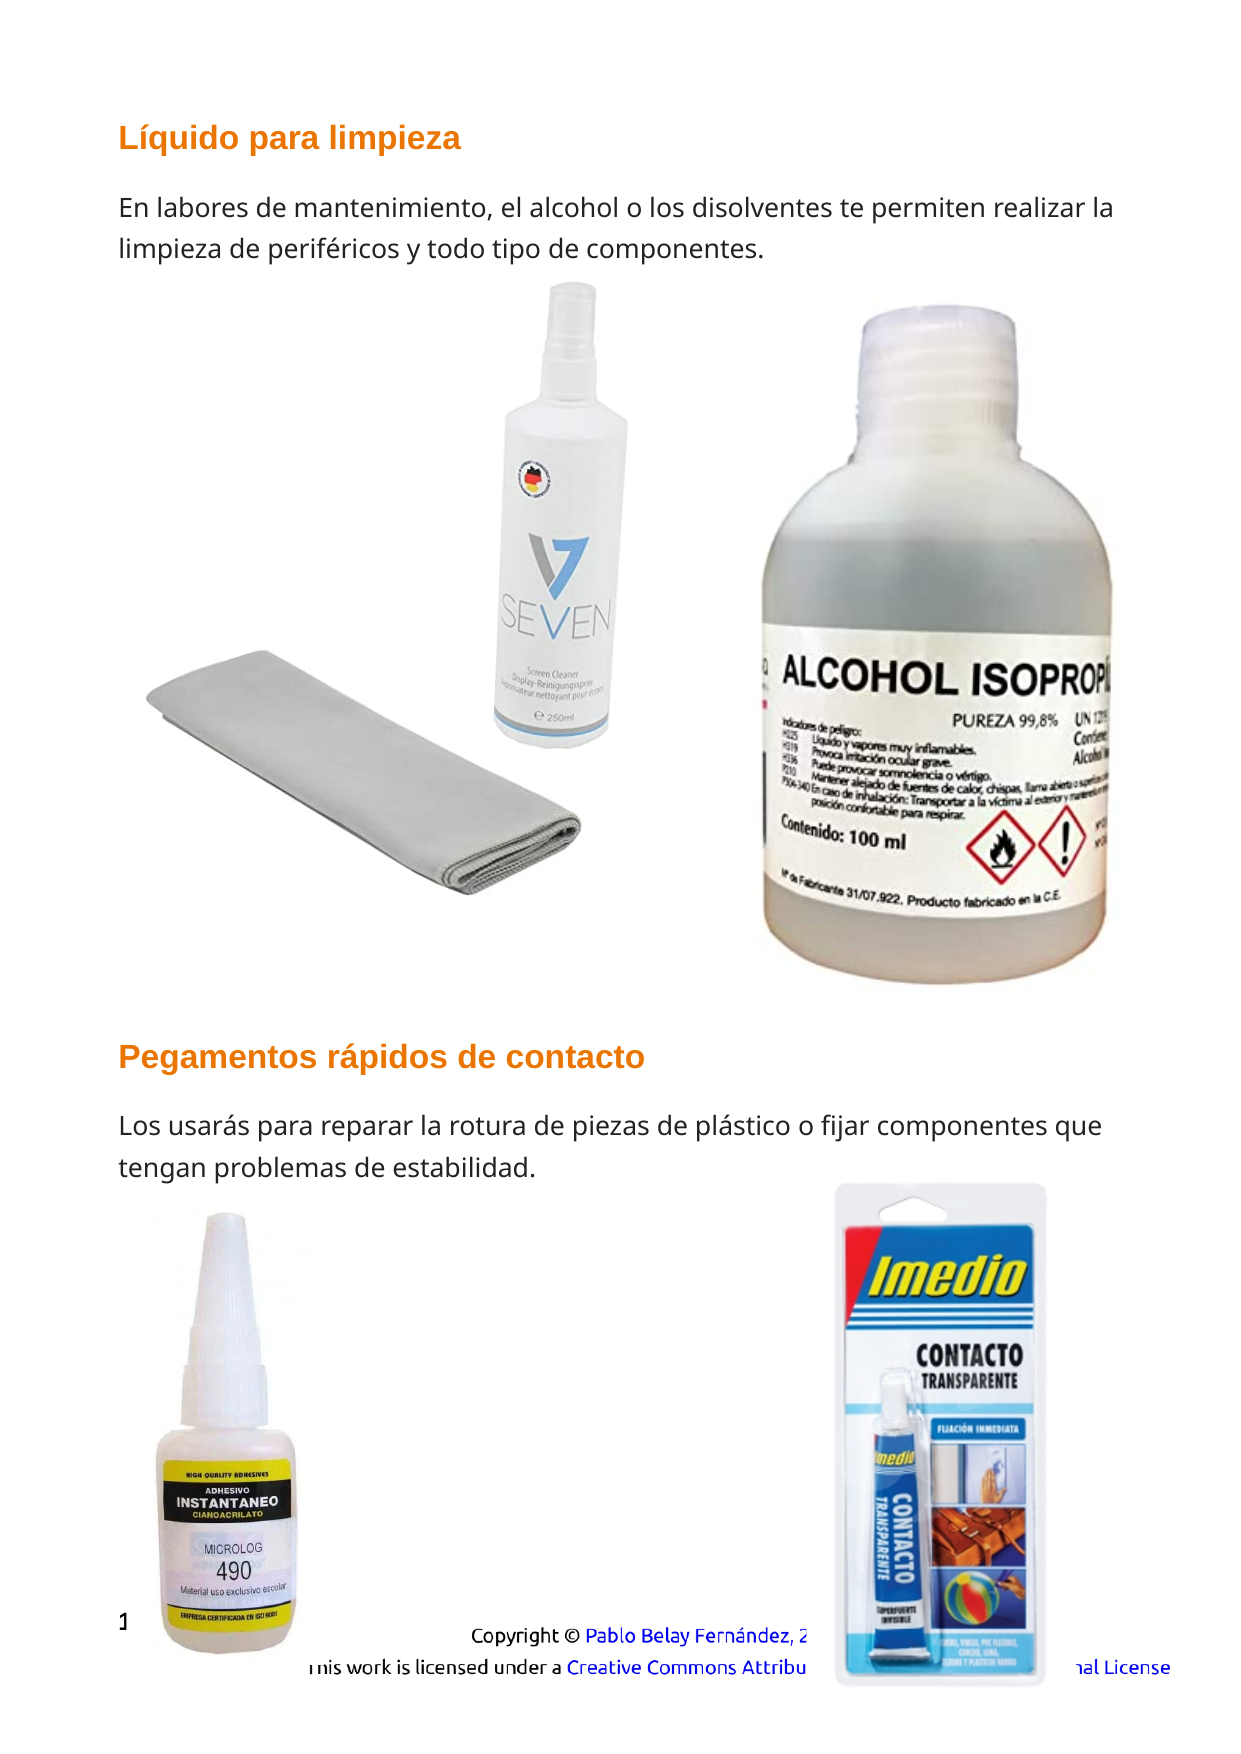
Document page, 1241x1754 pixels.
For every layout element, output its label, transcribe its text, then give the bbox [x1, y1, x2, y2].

picture [754, 298, 1122, 994]
subtitle Pegamentos rápidos de contacto [118, 1037, 1122, 1076]
picture [145, 281, 629, 896]
picture [126, 1160, 1205, 1716]
text Los usarás para reparar la rotura de piezas de plástico o fijar componentes que tengan problemas de estabilidad. [118, 1107, 1122, 1185]
subtitle Líquido para limpieza [118, 118, 1122, 157]
text En labores de mantenimiento, el alcohol o los disolventes te permiten realizar la limpieza de periféricos y todo tipo de componentes. [118, 188, 1122, 266]
